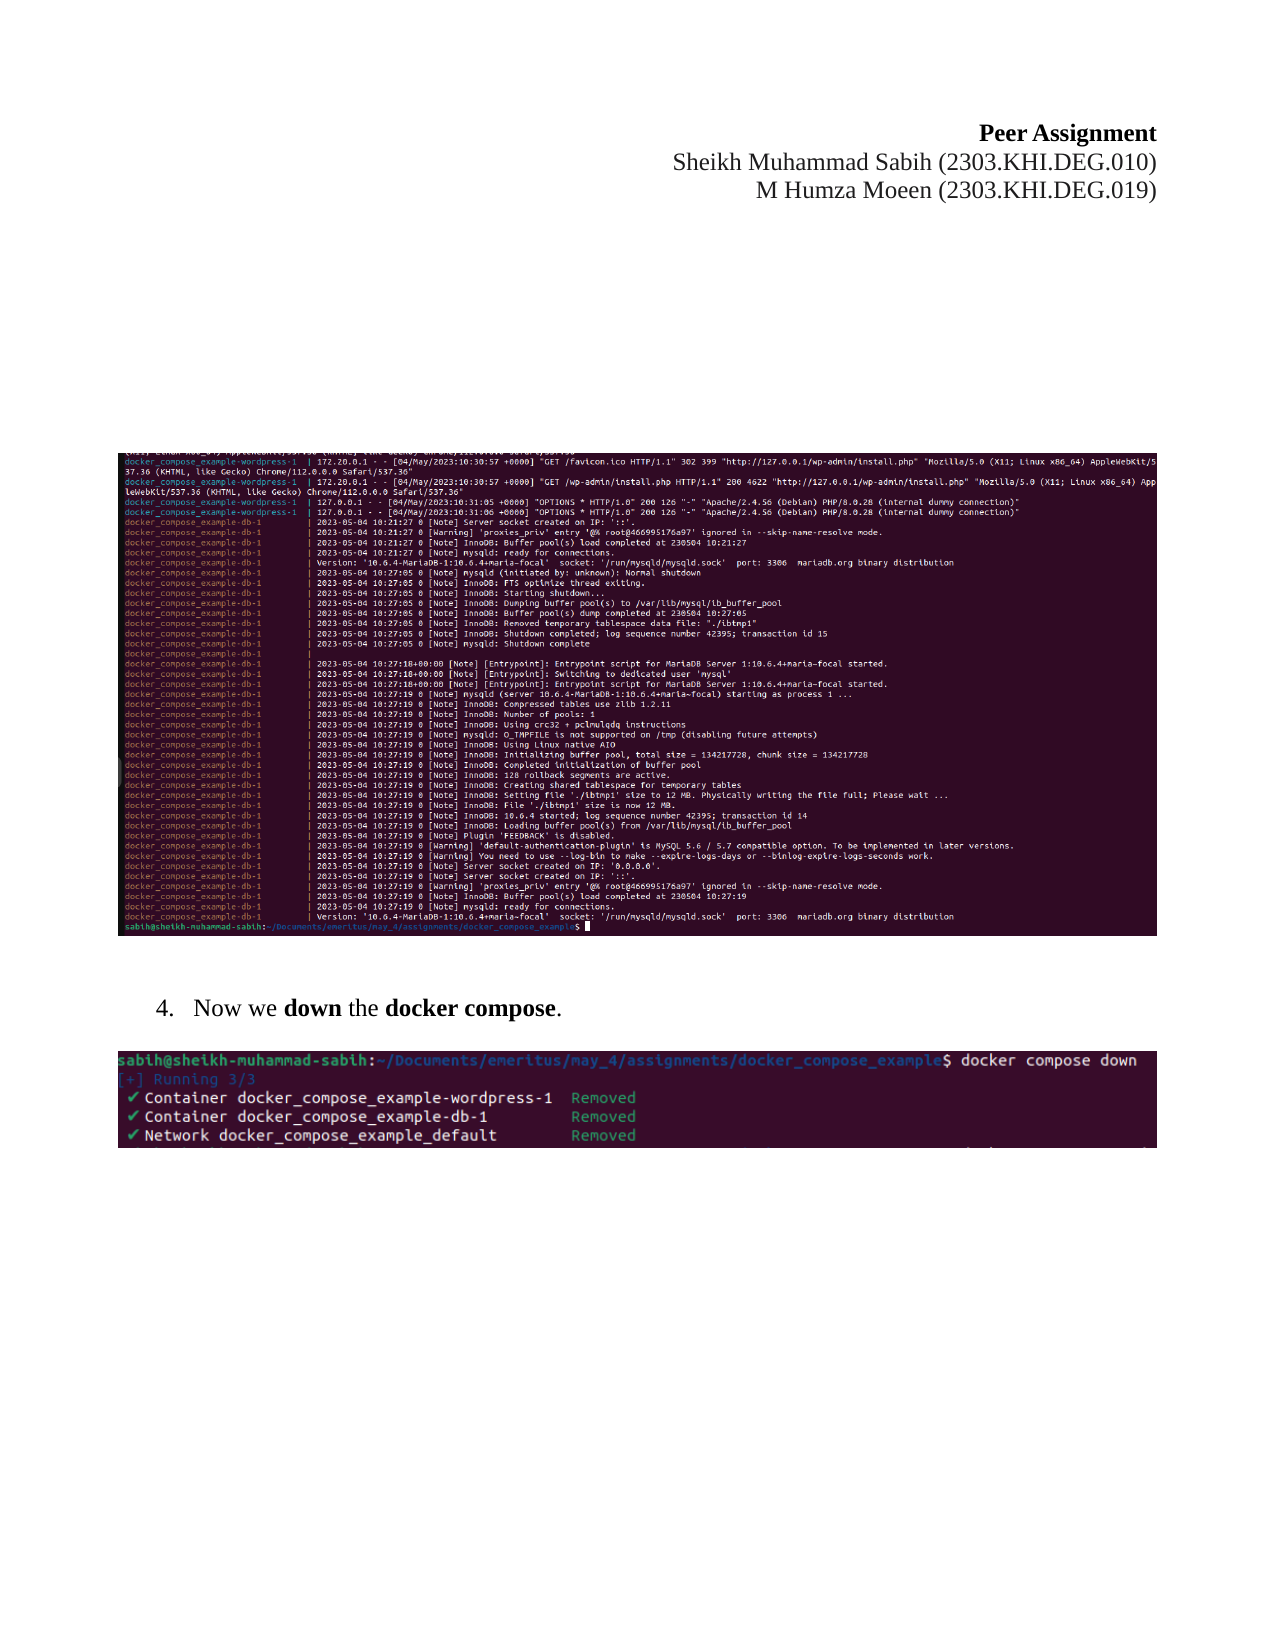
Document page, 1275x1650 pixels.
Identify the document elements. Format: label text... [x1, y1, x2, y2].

picture [118, 1051, 1157, 1148]
picture [118, 453, 1157, 936]
list Now we down the docker compose. [156, 993, 1157, 1022]
